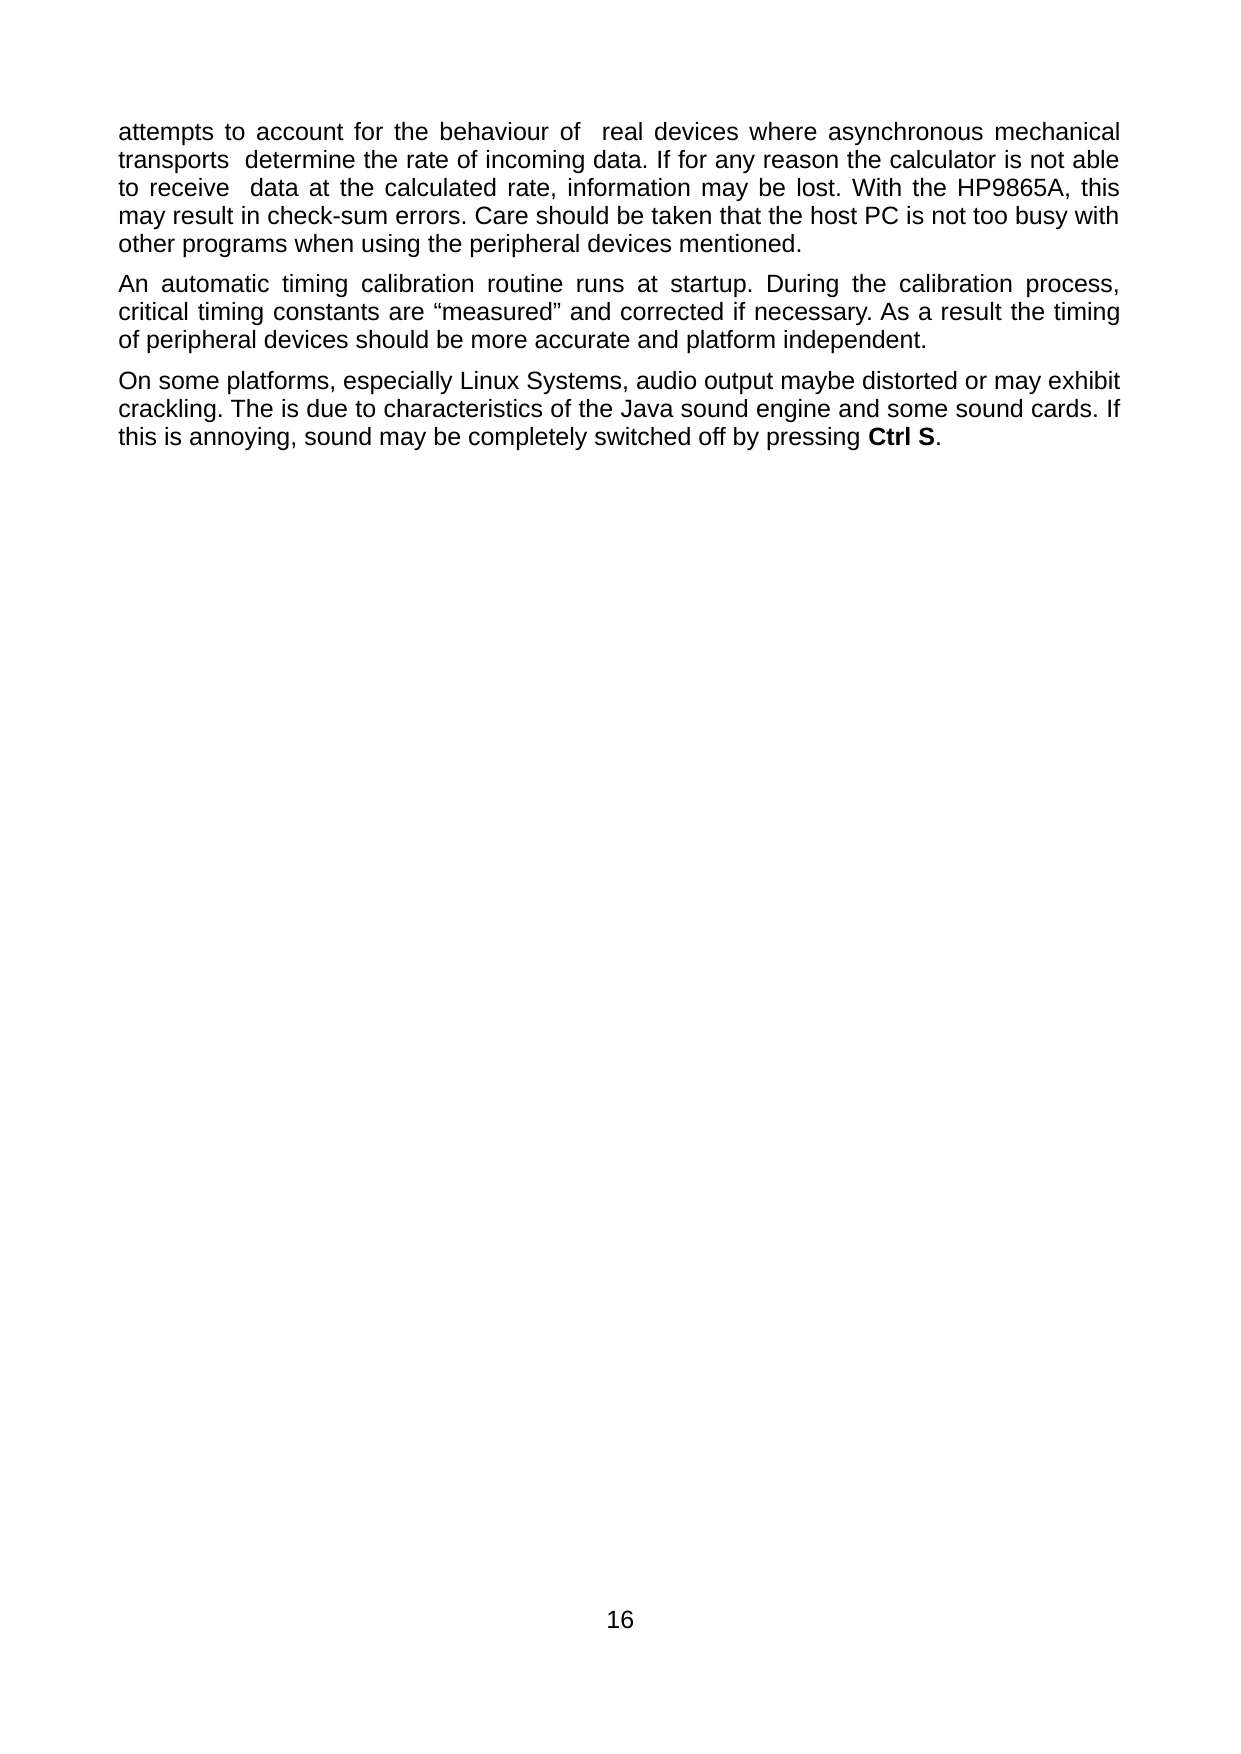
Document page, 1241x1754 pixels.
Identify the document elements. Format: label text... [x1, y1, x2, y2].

text An automatic timing calibration routine runs at startup. During the calibration process, critical timing constants are “measured” and corrected if necessary. As a result the timing of peripheral devices should be more accurate and platform independent. [118, 270, 1122, 354]
text attempts to account for the behaviour of real devices where asynchronous mechanical transports determine the rate of incoming data. If for any reason the calculator is not able to receive data at the calculated rate, information may be lost. With the HP9865A, this may result in check-sum errors. Care should be taken that the host PC is not too busy with other programs when using the peripheral devices mentioned. [118, 118, 1122, 258]
text On some platforms, especially Linux Systems, audio output maybe distorted or may exhibit crackling. The is due to characteristics of the Java sound engine and some sound cards. If this is annoying, sound may be completely switched off by pressing Ctrl S. [118, 366, 1122, 450]
